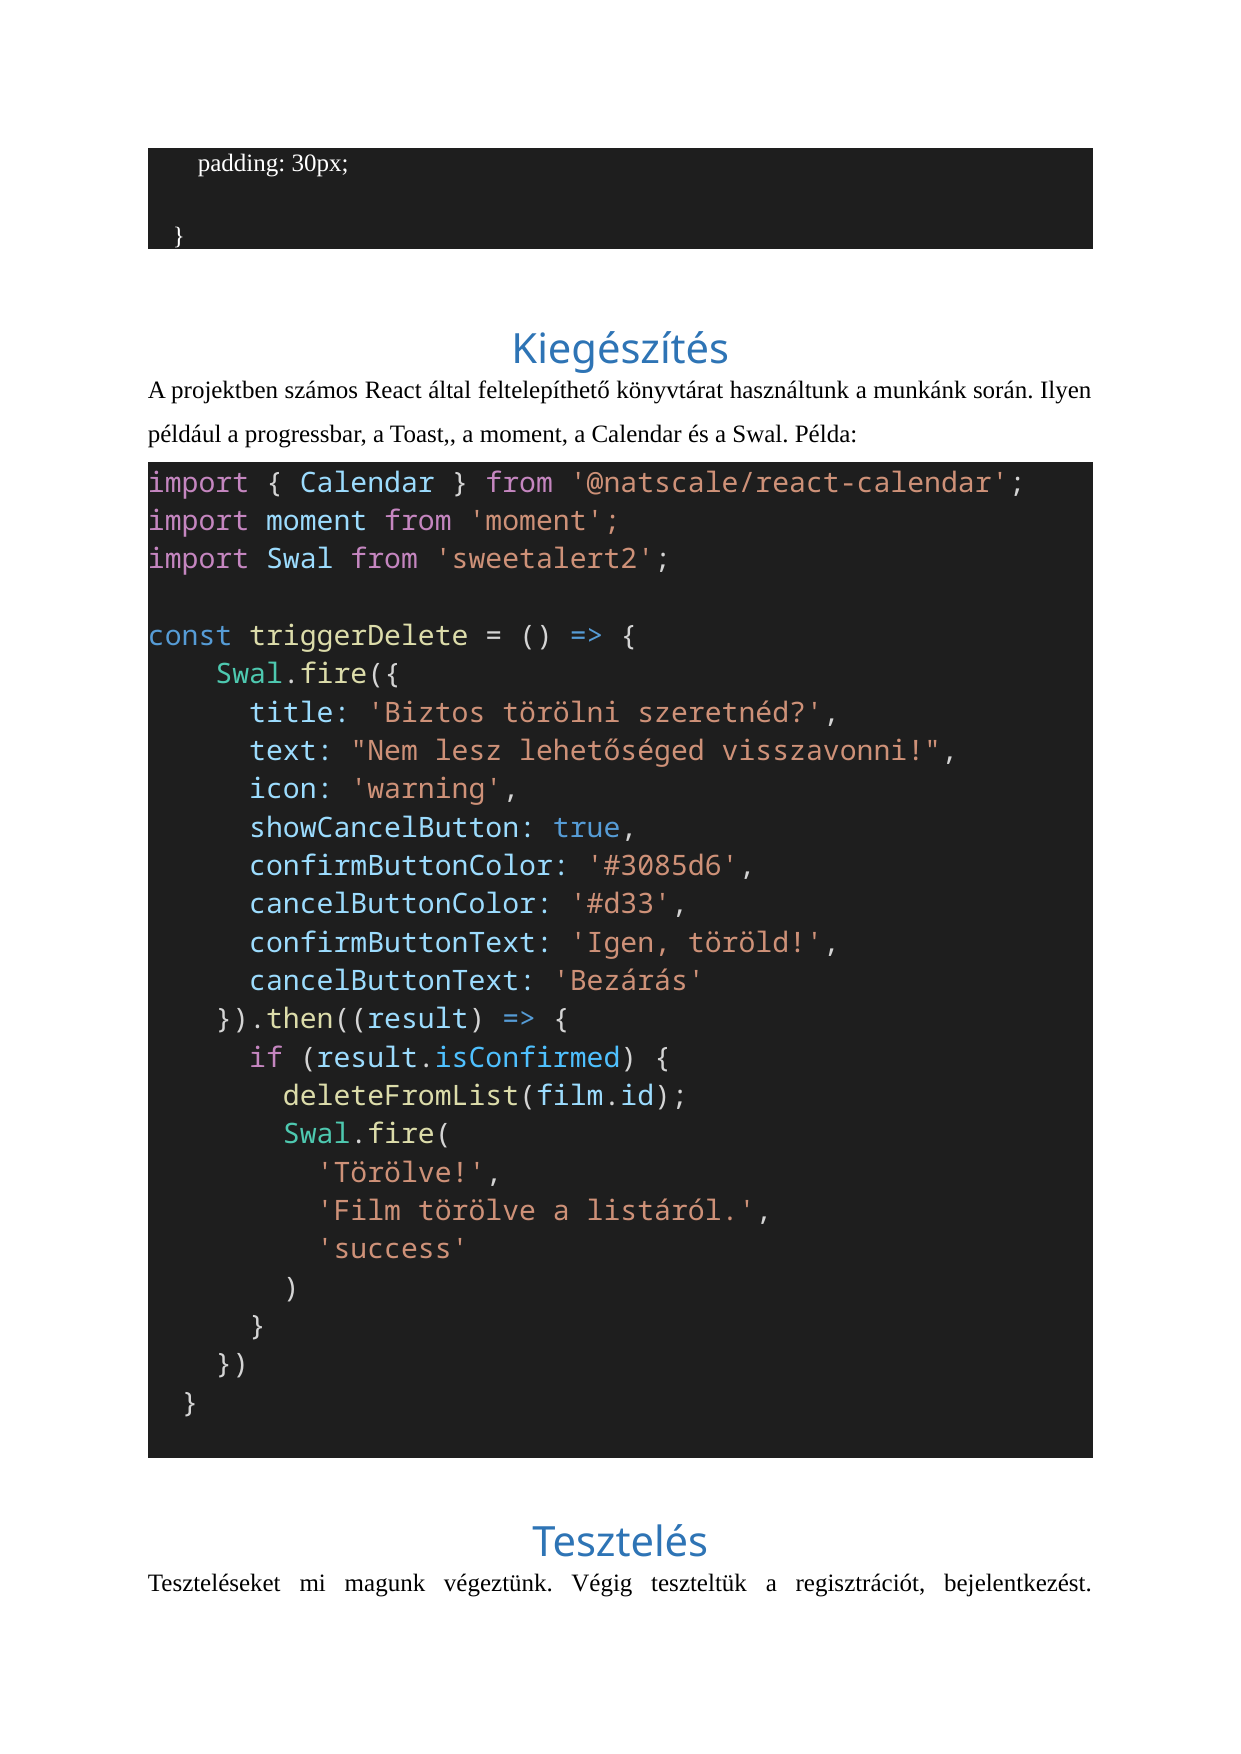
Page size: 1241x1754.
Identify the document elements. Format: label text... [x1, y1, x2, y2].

text if (result.isConfirmed) { [148, 1037, 1093, 1075]
text confirmButtonColor: '#3085d6', [148, 845, 1093, 883]
text } [148, 221, 1093, 249]
text Teszteléseket mi magunk végeztünk. Végig teszteltük a regisztrációt, bejelentkezést. [148, 1568, 1093, 1597]
text } [148, 1305, 1093, 1343]
text title: 'Biztos törölni szeretnéd?', [148, 692, 1093, 730]
text icon: 'warning', [148, 768, 1093, 807]
subtitle Tesztelés [148, 1512, 1093, 1568]
text confirmButtonText: 'Igen, töröld!', [148, 922, 1093, 960]
text showCancelButton: true, [148, 807, 1093, 845]
text 'success' [148, 1228, 1093, 1267]
text cancelButtonText: 'Bezárás' [148, 960, 1093, 998]
text import { Calendar } from '@natscale/react-calendar'; [148, 462, 1093, 500]
text import Swal from 'sweetalert2'; [148, 538, 1093, 577]
text } [148, 1382, 1093, 1420]
text deleteFromList(film.id); [148, 1075, 1093, 1113]
text }).then((result) => { [148, 998, 1093, 1037]
text ) [148, 1267, 1093, 1305]
text }) [148, 1343, 1093, 1382]
text 'Film törölve a listáról.', [148, 1190, 1093, 1228]
text import moment from 'moment'; [148, 500, 1093, 538]
subtitle Kiegészítés [148, 319, 1093, 376]
text const triggerDelete = () => { [148, 615, 1093, 653]
text 'Törölve!', [148, 1152, 1093, 1190]
text text: "Nem lesz lehetőséged visszavonni!", [148, 730, 1093, 768]
text cancelButtonColor: '#d33', [148, 883, 1093, 922]
text Swal.fire( [148, 1113, 1093, 1152]
text Swal.fire({ [148, 653, 1093, 692]
text padding: 30px; [148, 148, 1093, 176]
text A projektben számos React által feltelepíthető könyvtárat használtunk a munkánk során. Ilyen például a progressbar, a Toast,, a moment, a Calendar és a Swal. Példa: [148, 376, 1093, 447]
